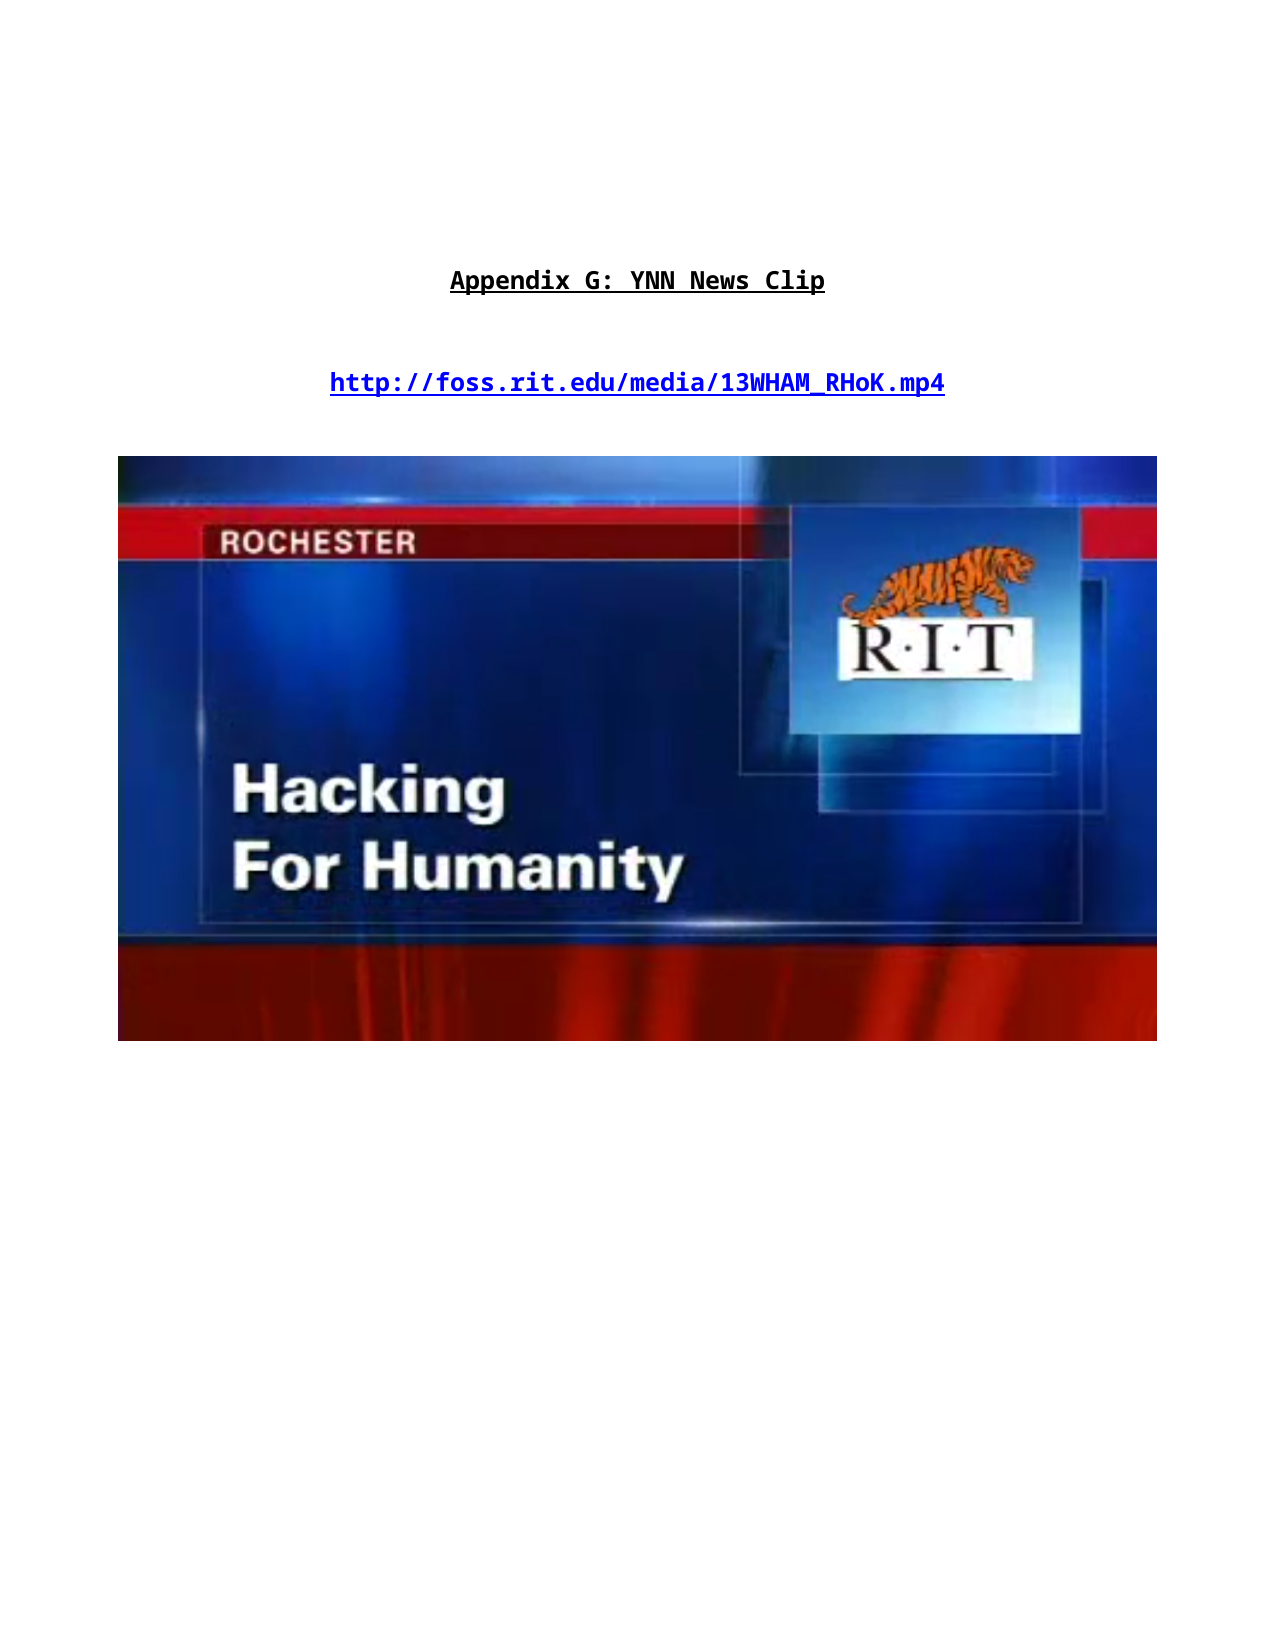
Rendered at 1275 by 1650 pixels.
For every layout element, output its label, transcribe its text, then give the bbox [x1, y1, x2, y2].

text http://foss.rit.edu/media/13WHAM_RHoK.mp4 [118, 365, 1157, 399]
text Appendix G: YNN News Clip [118, 263, 1157, 297]
picture [118, 456, 1157, 1041]
